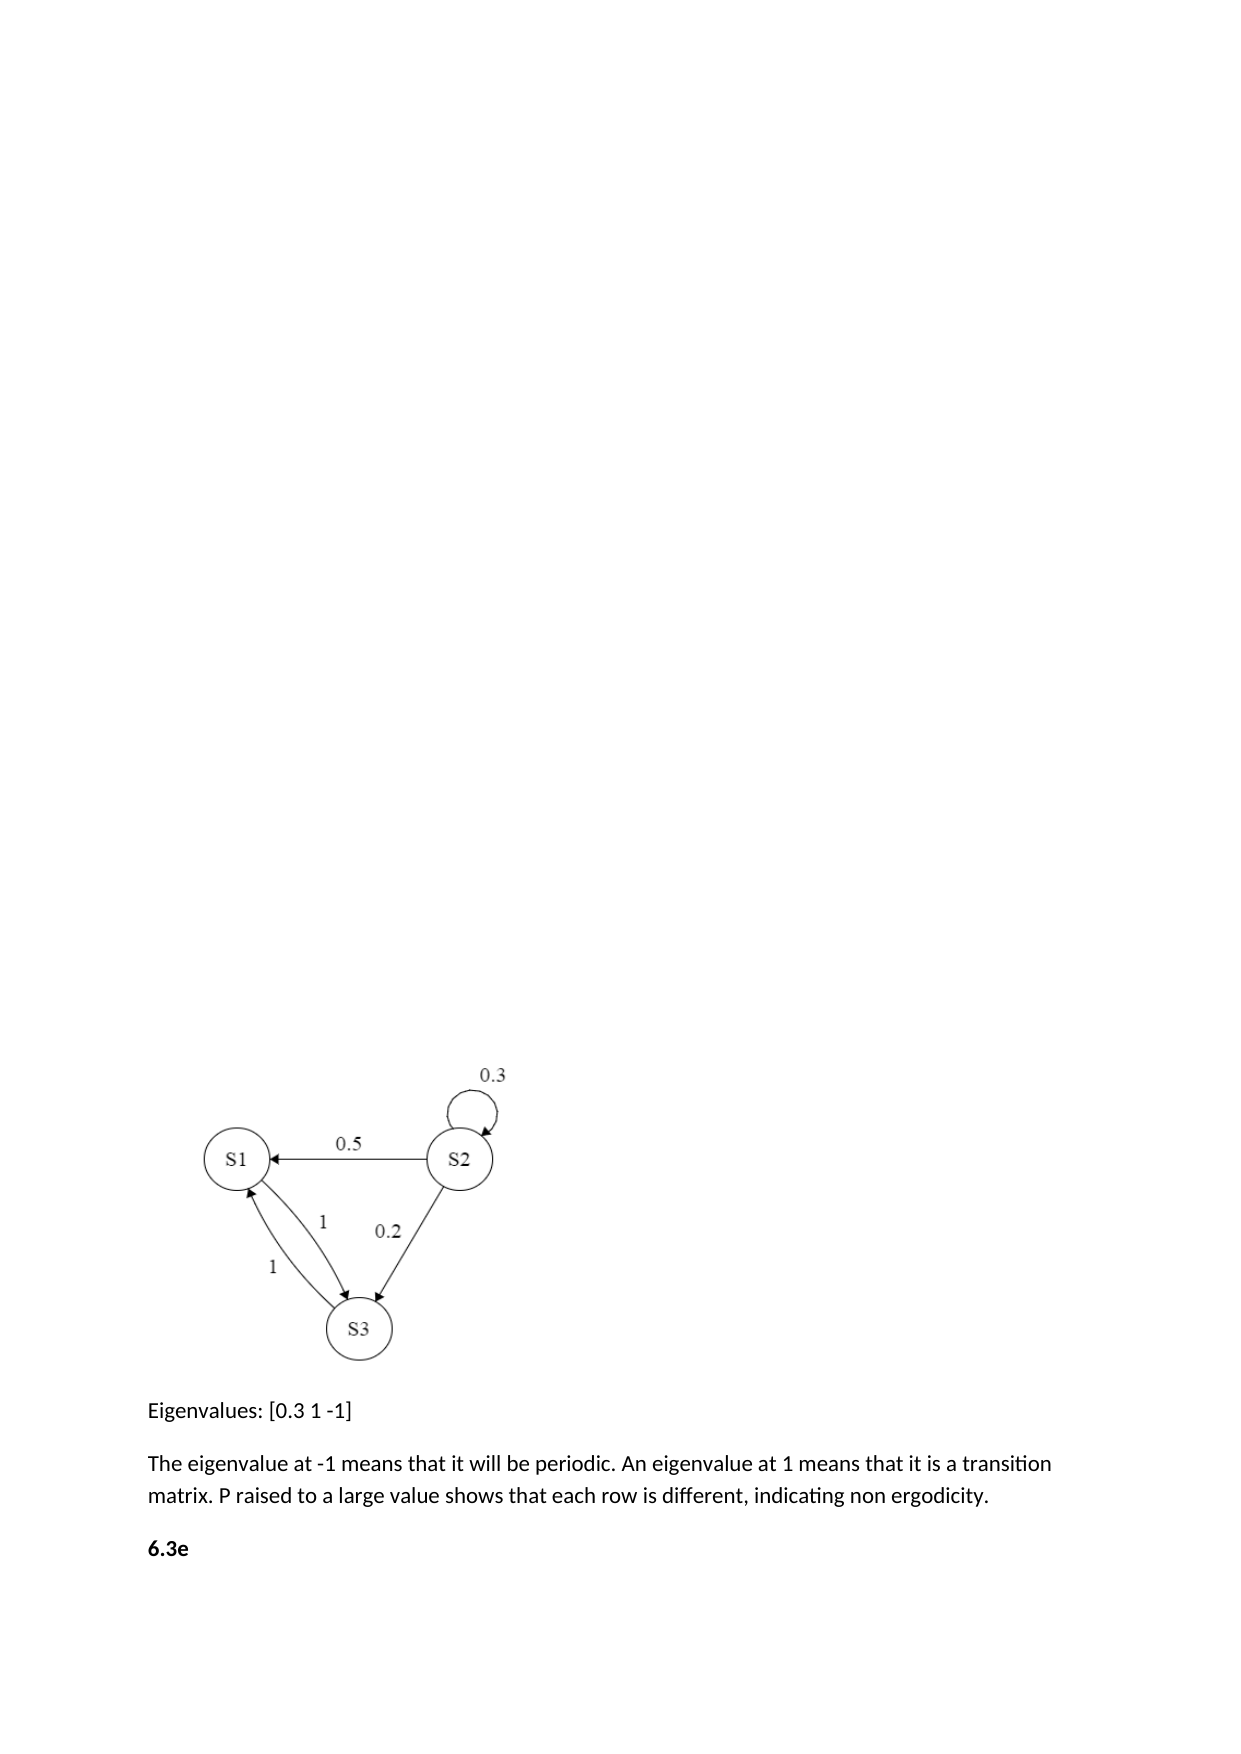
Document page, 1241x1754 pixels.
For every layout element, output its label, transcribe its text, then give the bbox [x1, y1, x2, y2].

text The eigenvalue at -1 means that it will be periodic. An eigenvalue at 1 means that it is a transition matrix. P raised to a large value shows that each row is different, indicating non ergodicity. [148, 1449, 1093, 1509]
text 6.3e [148, 1534, 1093, 1562]
picture [147, 1063, 562, 1371]
text Eigenvalues: [0.3 1 -1] [148, 1396, 1093, 1424]
